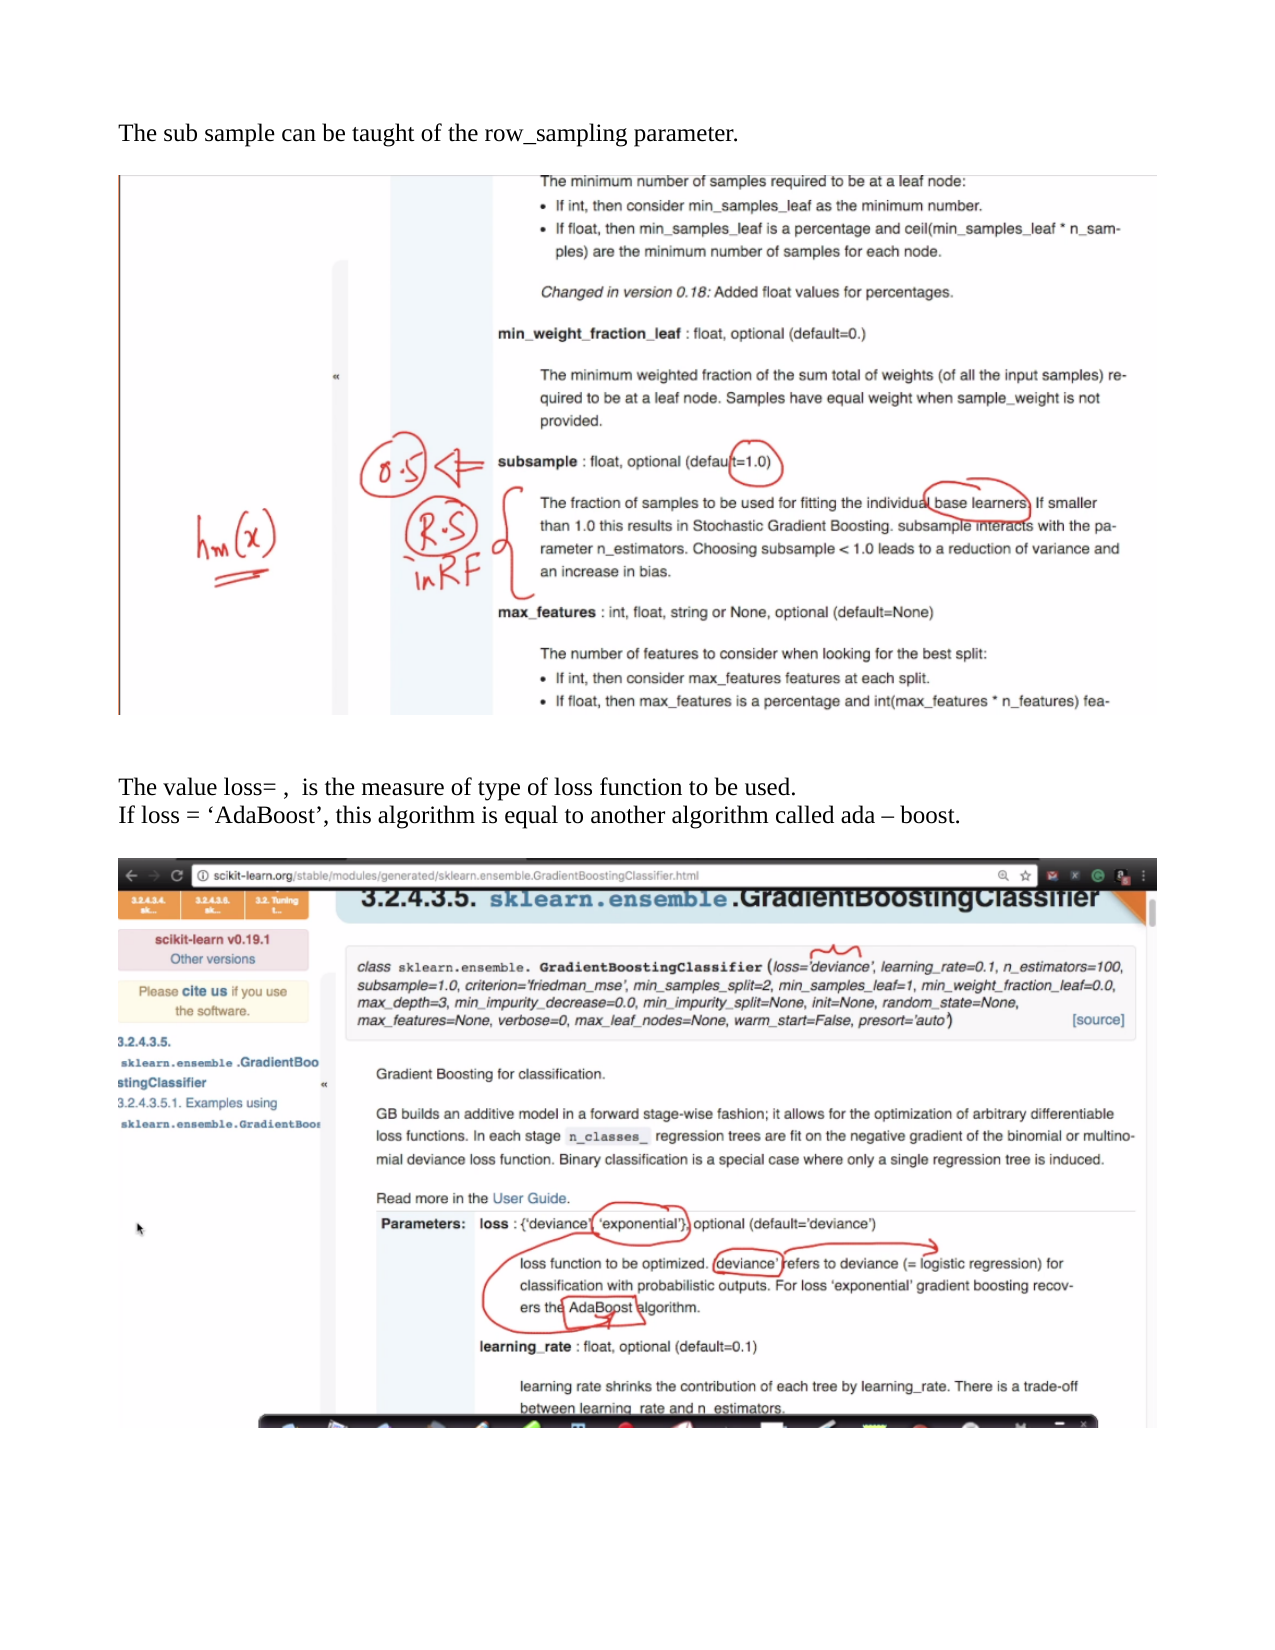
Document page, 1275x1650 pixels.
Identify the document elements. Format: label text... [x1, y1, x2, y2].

text If loss = ‘AdaBoost’, this algorithm is equal to another algorithm called ada – boost. [118, 801, 1157, 829]
picture [118, 858, 1157, 1428]
text The sub sample can be taught of the row_sampling parameter. [118, 118, 1157, 147]
text The value loss= , is the measure of type of loss function to be used. [118, 772, 1157, 801]
picture [118, 175, 1157, 715]
